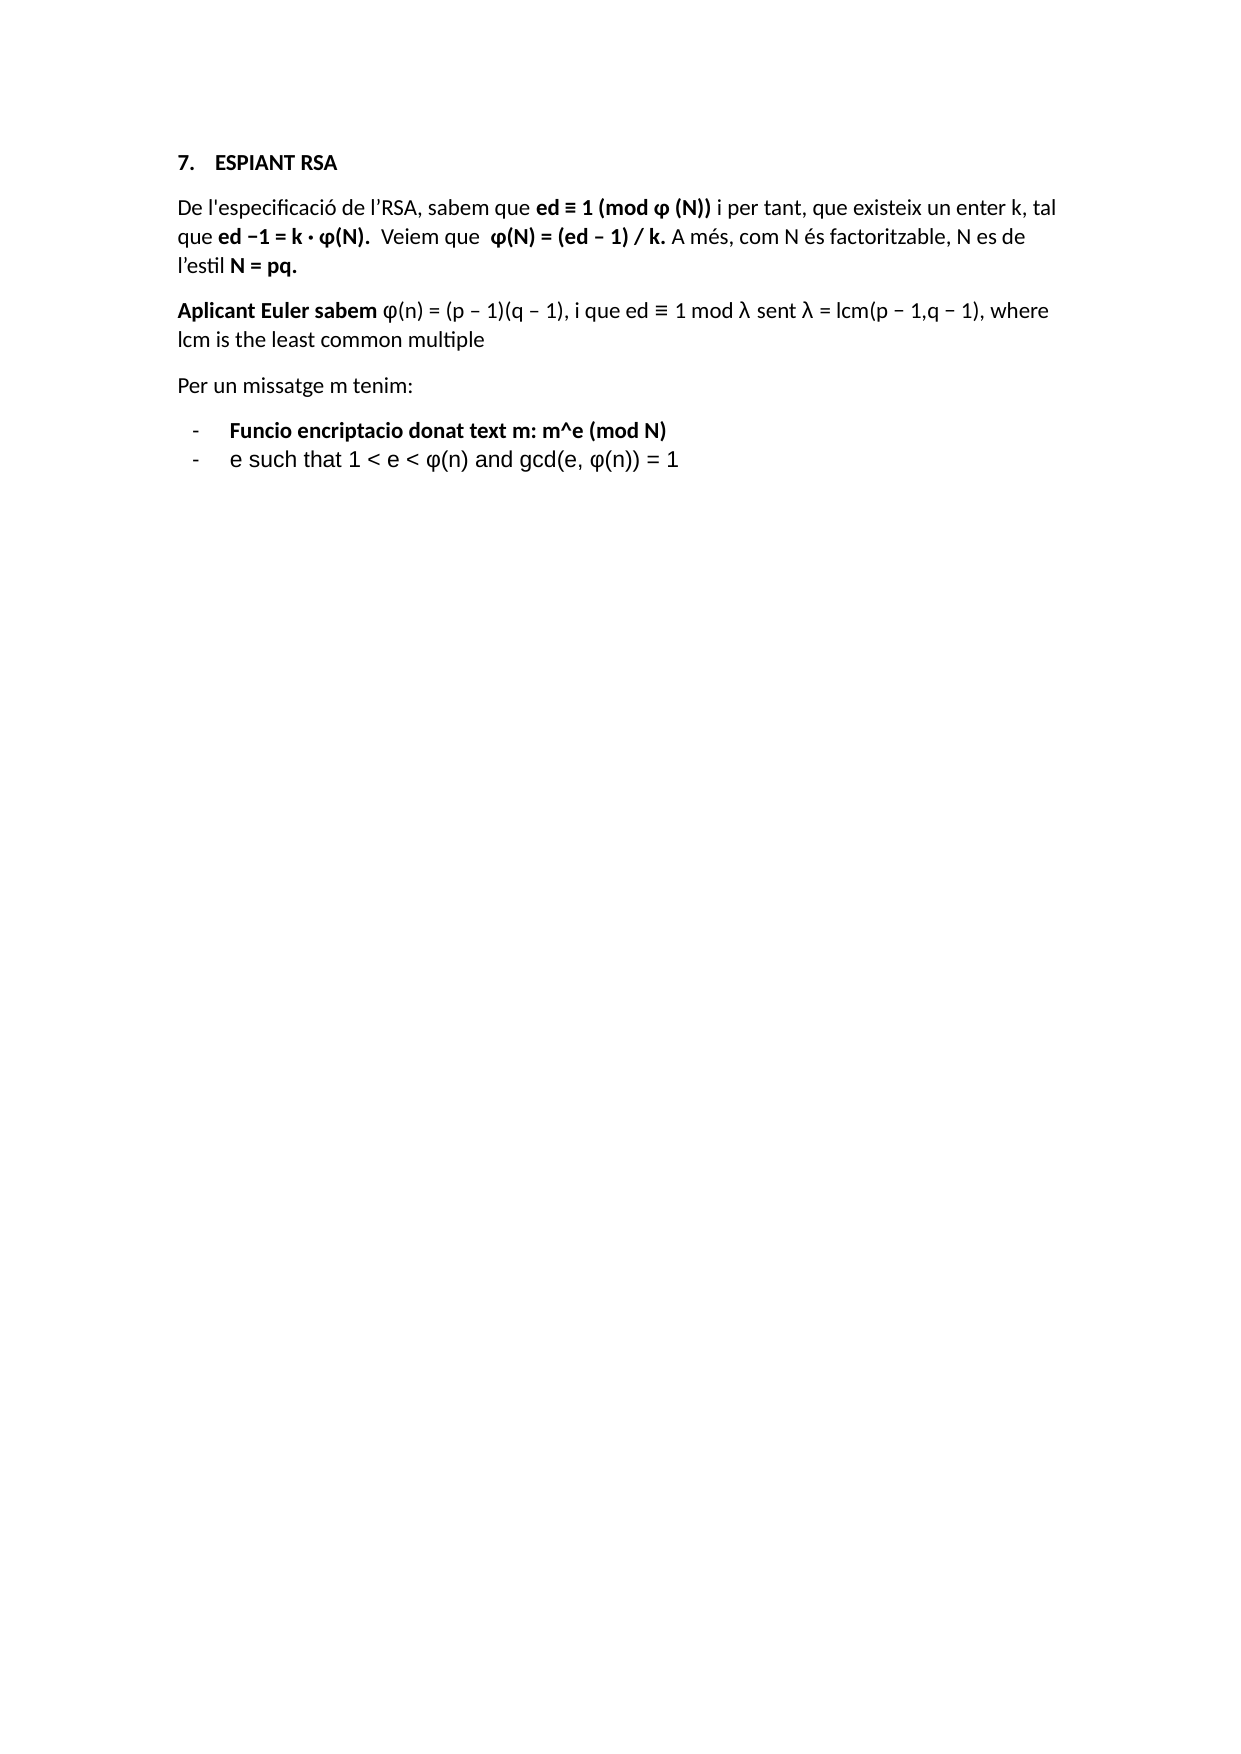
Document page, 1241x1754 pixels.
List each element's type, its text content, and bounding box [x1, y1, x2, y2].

list Funcio encriptacio donat text m: m^e (mod N) [192, 416, 1063, 444]
list ESPIANT RSA [177, 148, 1063, 176]
text Aplicant Euler sabem φ(n) = (p – 1)(q – 1), i que ed ≡ 1 mod λ sent λ = lcm(p − 1,q − 1), where lcm is the least common multiple [177, 296, 1063, 353]
list e such that 1 < e < φ(n) and gcd(e, φ(n)) = 1 [192, 445, 1063, 473]
text Per un missatge m tenim: [177, 371, 1063, 399]
text De l'especificació de l’RSA, sabem que ed ≡ 1 (mod φ (N)) i per tant, que existeix un enter k, tal que ed −1 = k · φ(N). Veiem que φ(N) = (ed – 1) / k. A més, com N és factoritzable, N es de l’estil N = pq. [177, 193, 1063, 279]
